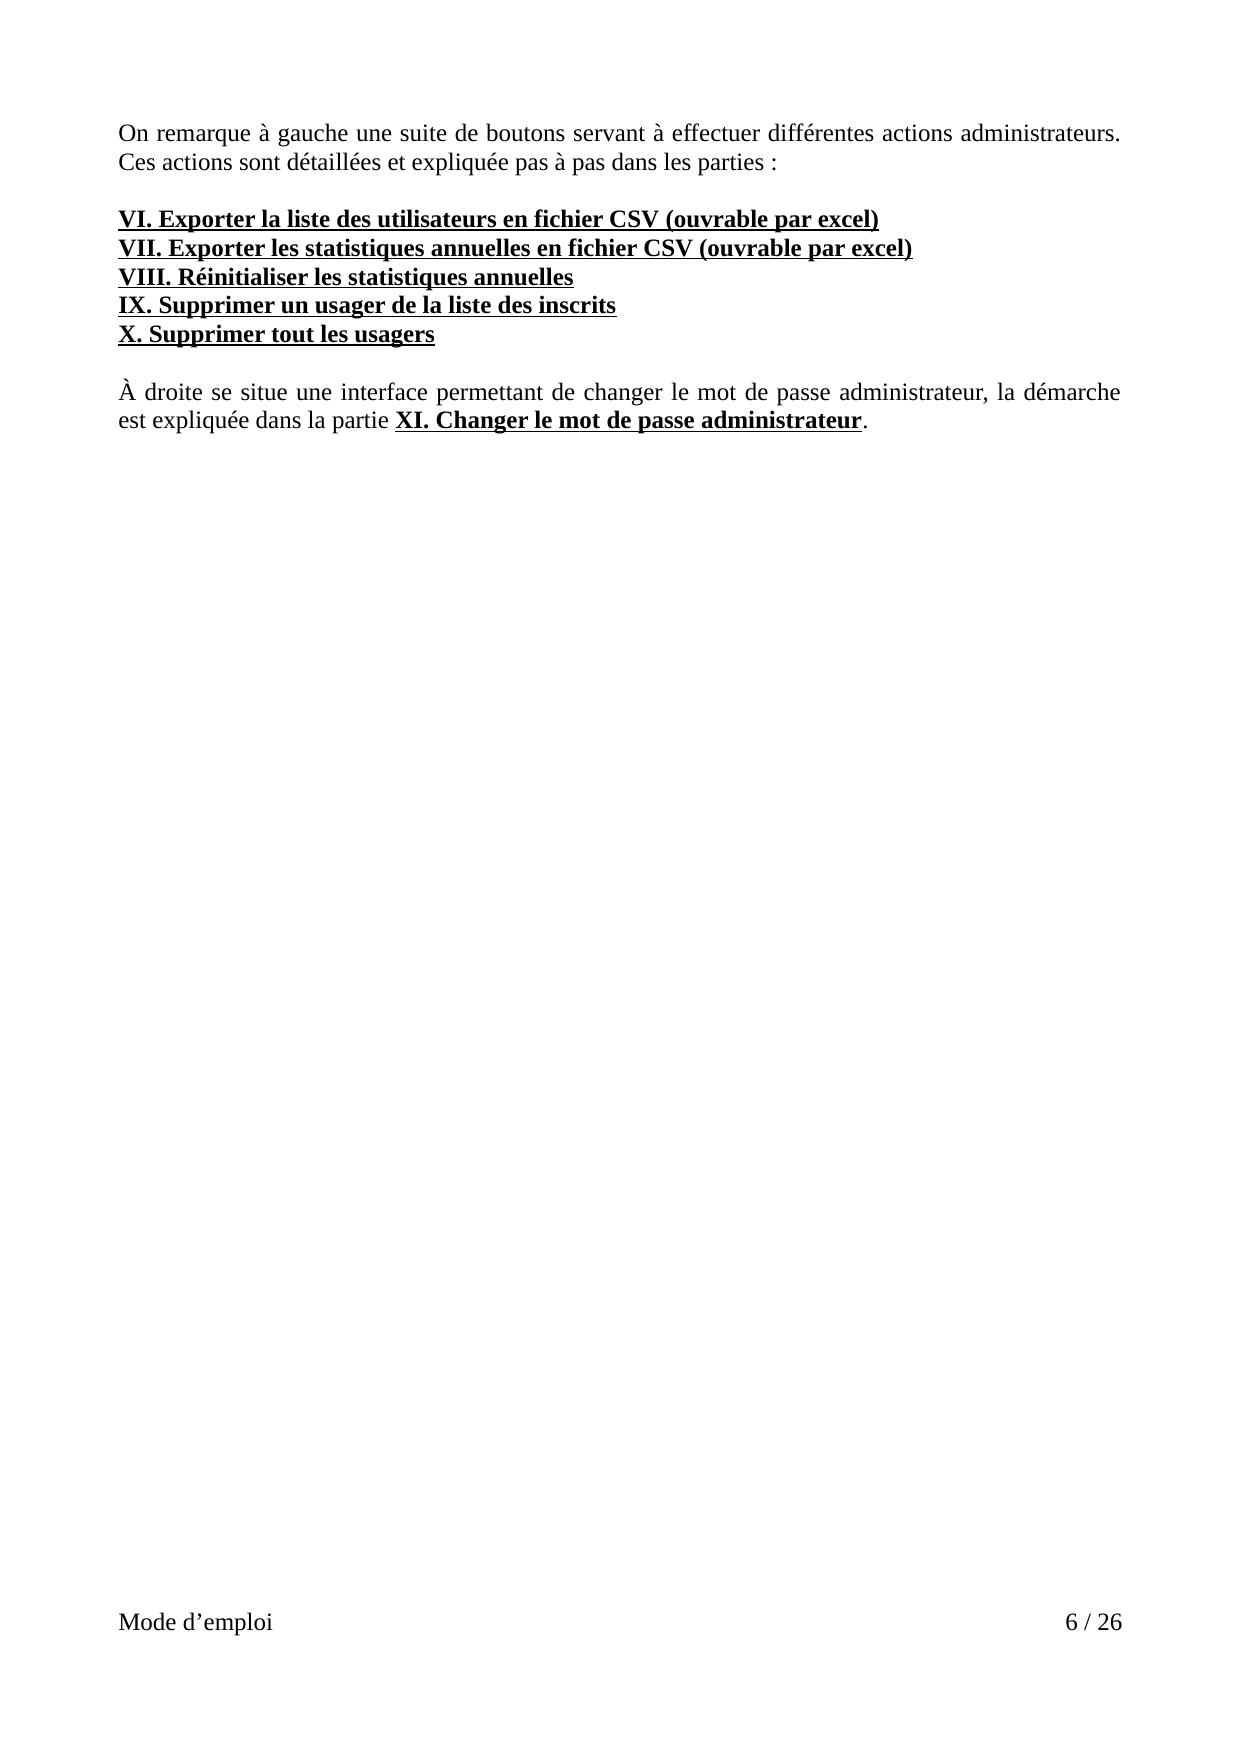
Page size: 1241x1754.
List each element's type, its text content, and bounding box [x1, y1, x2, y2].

text VI. Exporter la liste des utilisateurs en fichier CSV (ouvrable par excel) [118, 204, 1122, 233]
text VIII. Réinitialiser les statistiques annuelles [118, 262, 1122, 291]
text On remarque à gauche une suite de boutons servant à effectuer différentes actions administrateurs. Ces actions sont détaillées et expliquée pas à pas dans les parties : [118, 118, 1122, 176]
text VII. Exporter les statistiques annuelles en fichier CSV (ouvrable par excel) [118, 233, 1122, 262]
text À droite se situe une interface permettant de changer le mot de passe administrateur, la démarche est expliquée dans la partie XI. Changer le mot de passe administrateur. [118, 377, 1122, 434]
text IX. Supprimer un usager de la liste des inscrits [118, 291, 1122, 319]
text X. Supprimer tout les usagers [118, 319, 1122, 348]
